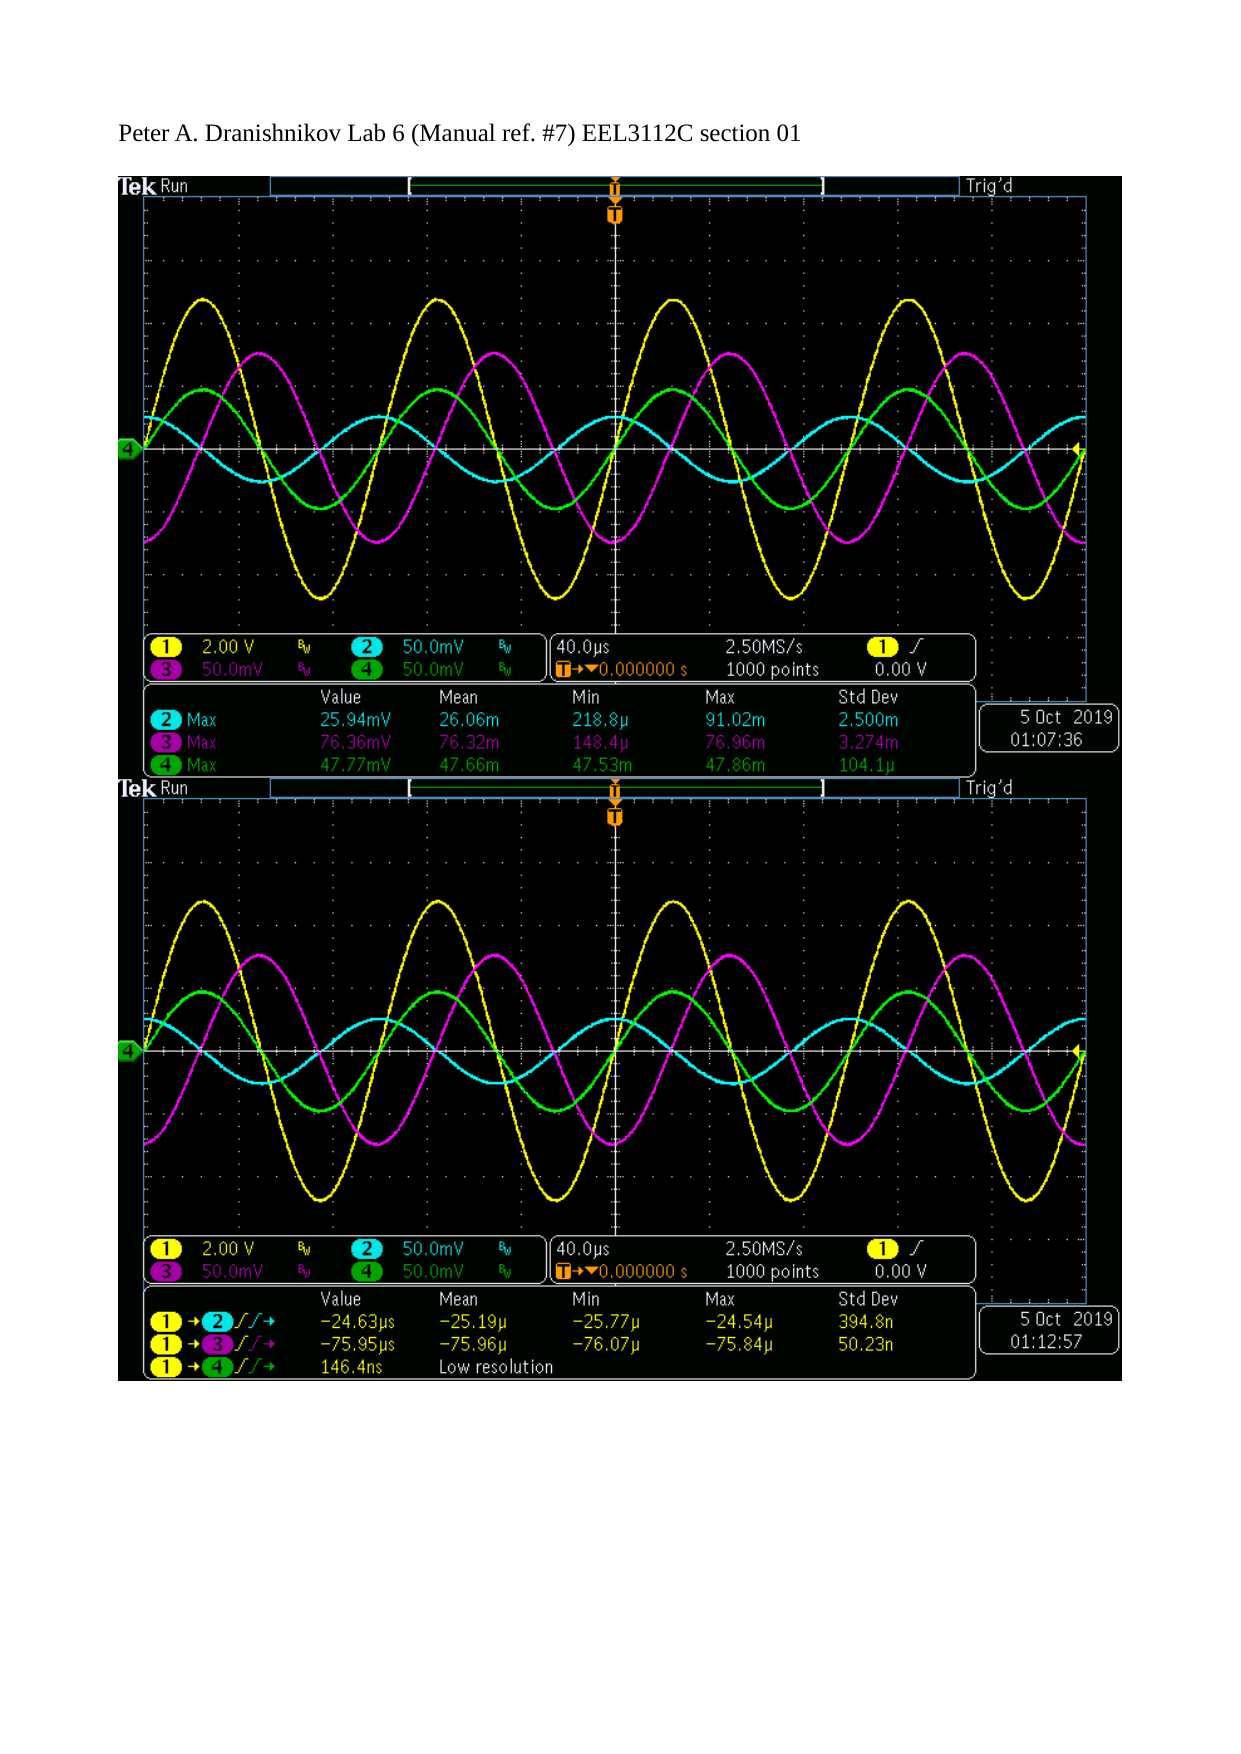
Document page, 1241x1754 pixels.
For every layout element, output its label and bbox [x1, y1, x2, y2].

picture [118, 176, 1122, 1381]
